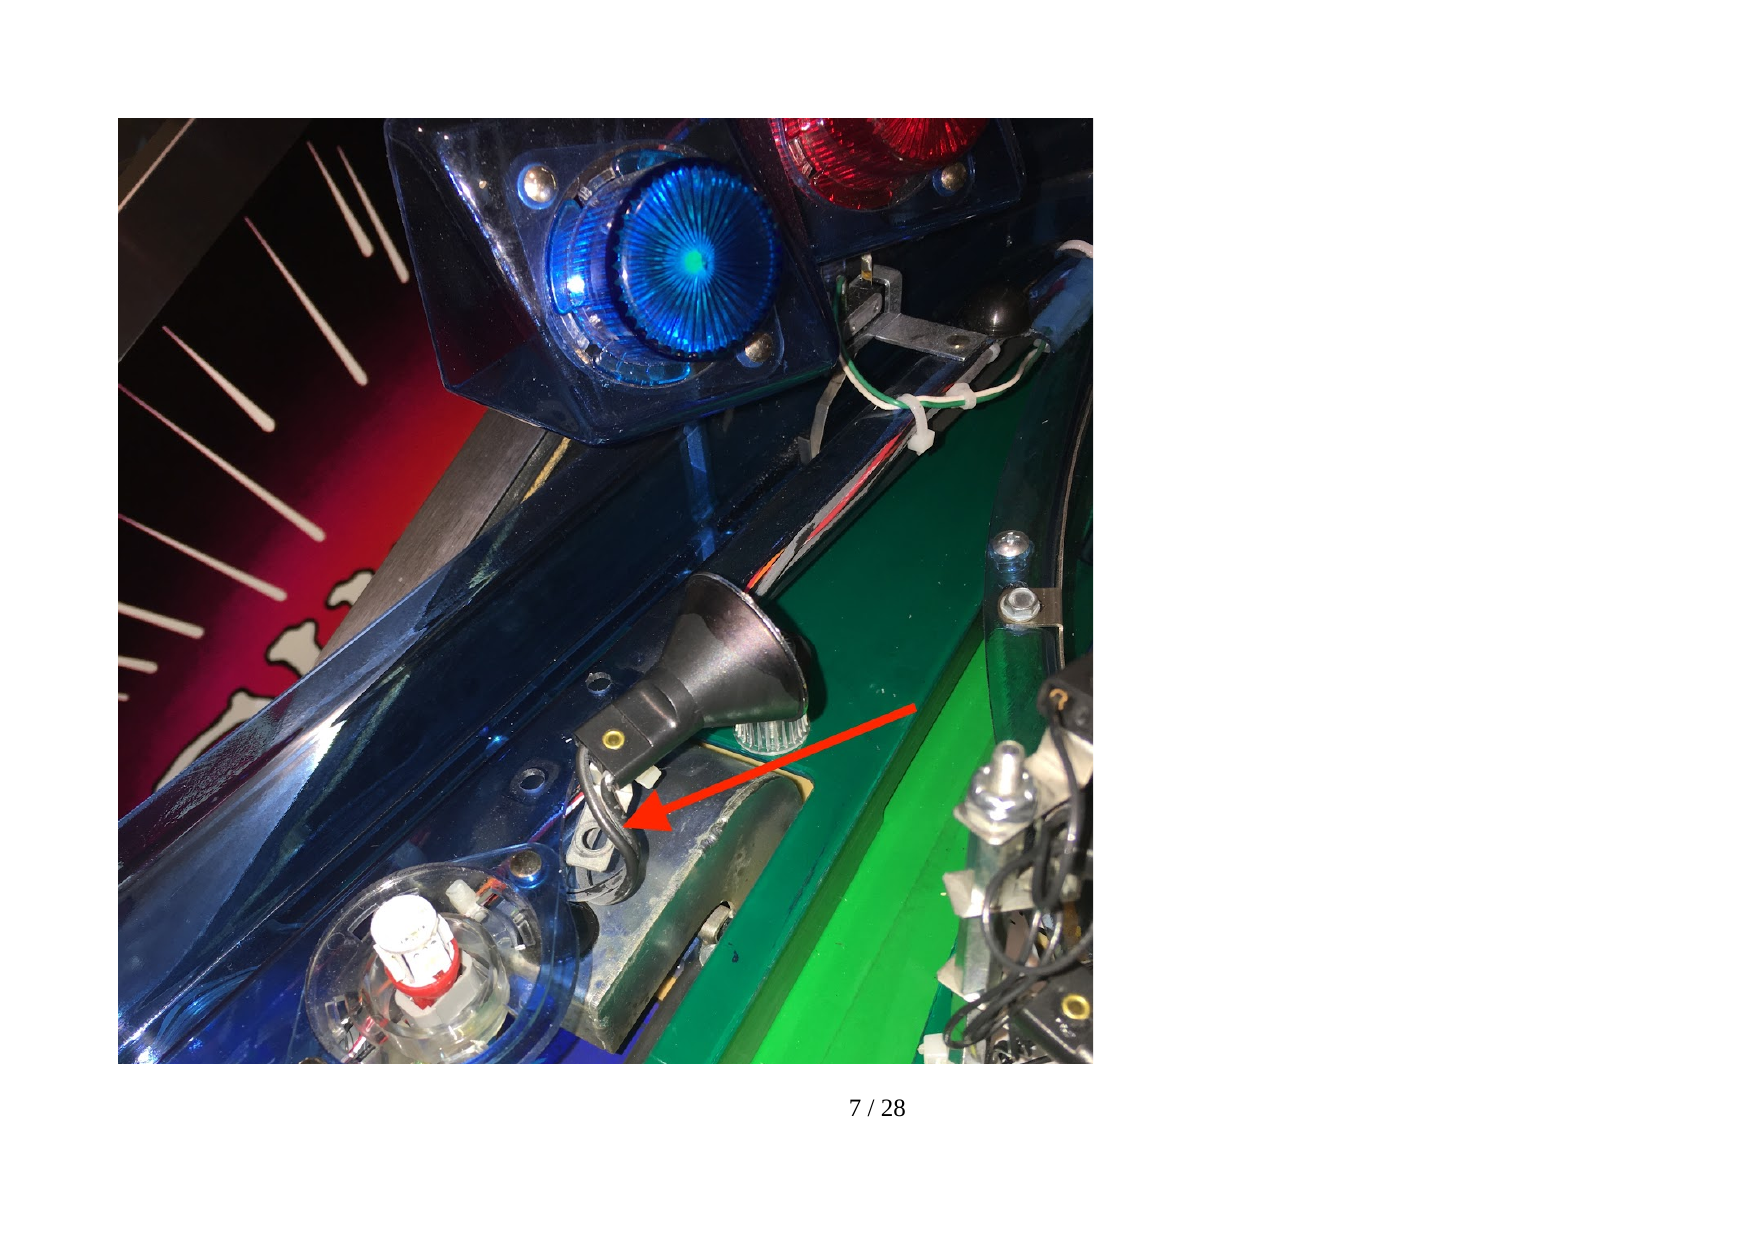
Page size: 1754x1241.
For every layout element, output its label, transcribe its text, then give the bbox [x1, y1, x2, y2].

text Removing existing wire harness for attaching LEDs [1094, 118, 1636, 1064]
picture [118, 118, 1094, 1064]
